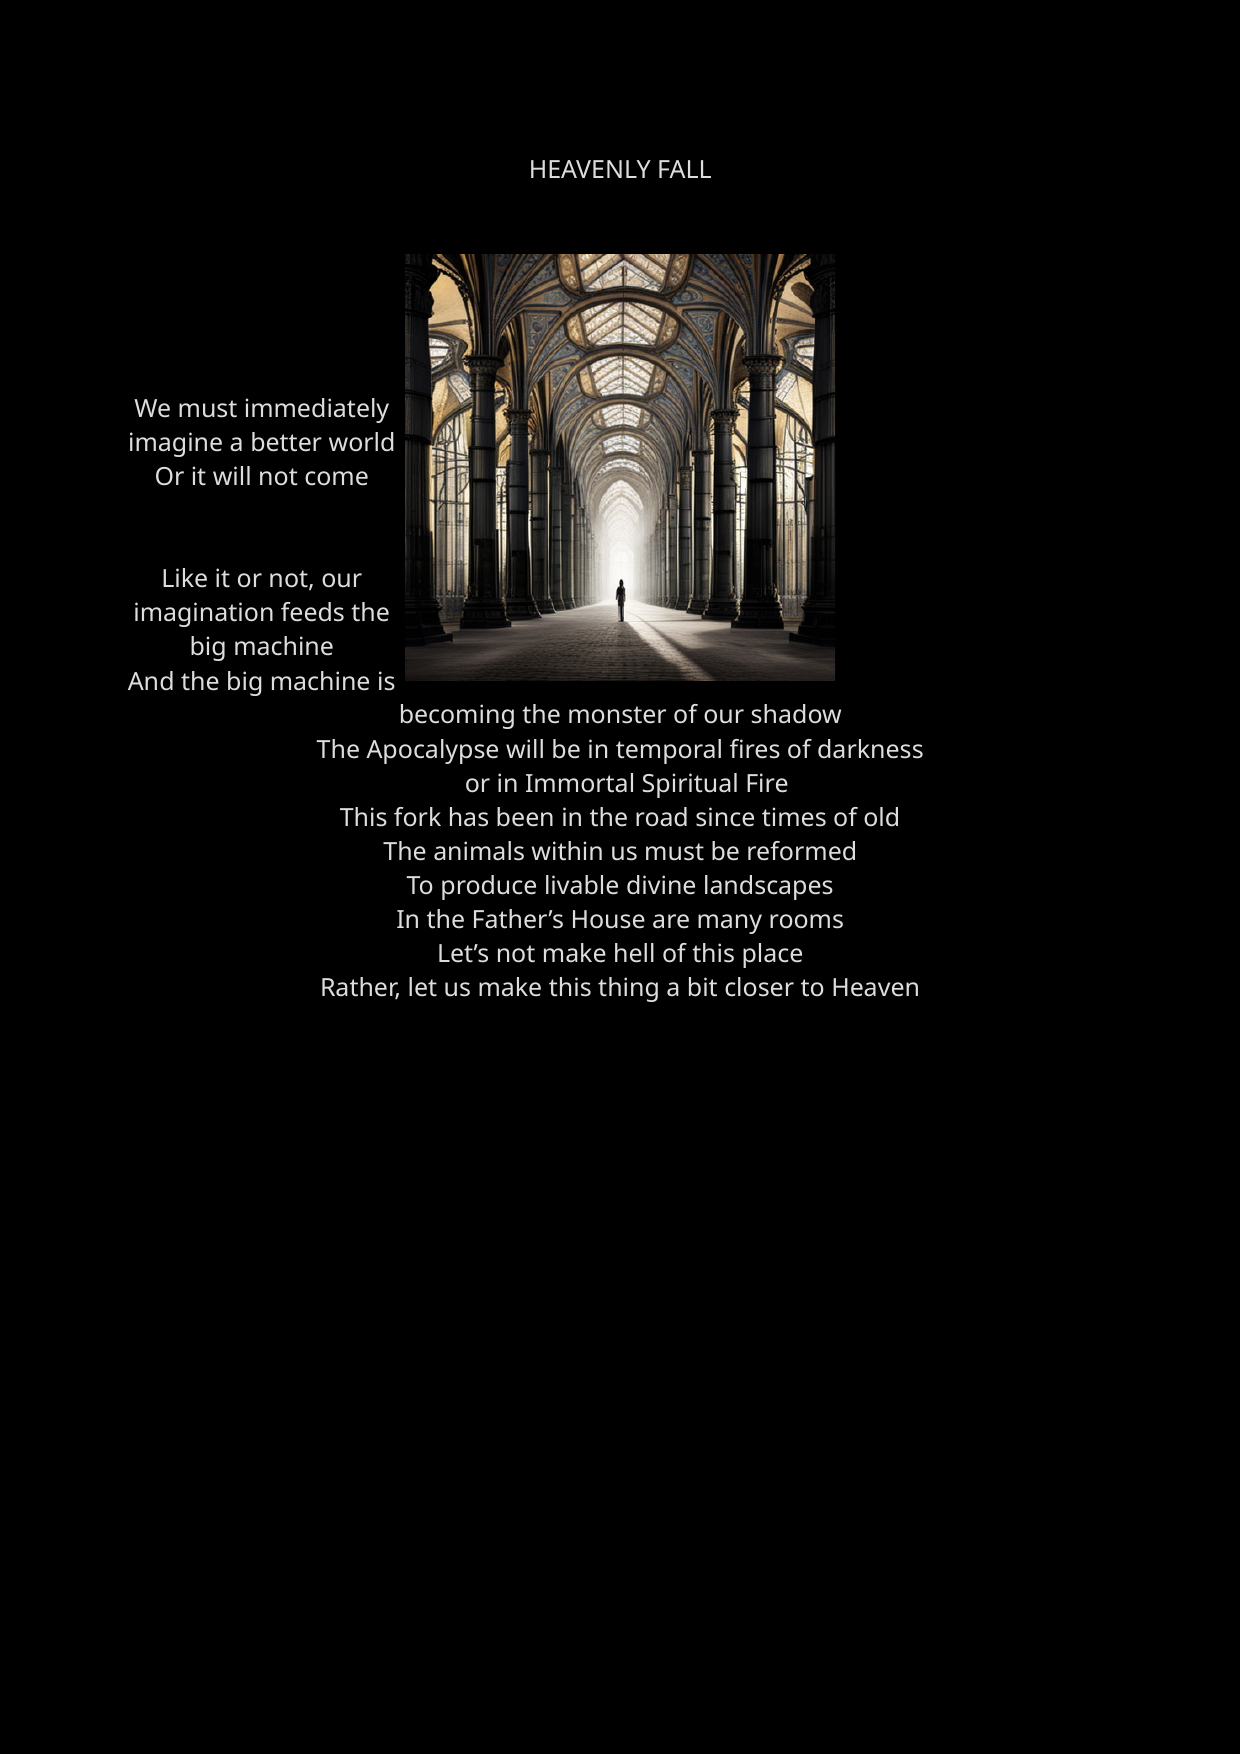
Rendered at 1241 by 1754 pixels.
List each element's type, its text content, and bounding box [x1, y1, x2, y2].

text To produce livable divine landscapes [118, 867, 1122, 902]
text [836, 391, 1122, 459]
text This fork has been in the road since times of old [118, 799, 1122, 833]
text The animals within us must be reformed [118, 833, 1122, 867]
text Let’s not make hell of this place [118, 936, 1122, 970]
text or in Immortal Spiritual Fire [118, 765, 1122, 799]
text In the Father’s House are many rooms [118, 902, 1122, 936]
text [836, 459, 1122, 493]
text The Apocalypse will be in temporal fires of darkness [118, 731, 1122, 765]
text We must immediately imagine a better world [118, 391, 405, 459]
text Like it or not, our imagination feeds the big machine [118, 561, 405, 663]
picture [405, 254, 836, 681]
text HEAVENLY FALL [118, 152, 1122, 186]
text Or it will not come [118, 459, 405, 493]
text Rather, let us make this thing a bit closer to Heaven [118, 970, 1122, 1004]
text And the big machine is becoming the monster of our shadow [118, 663, 1122, 731]
text [836, 561, 1122, 663]
